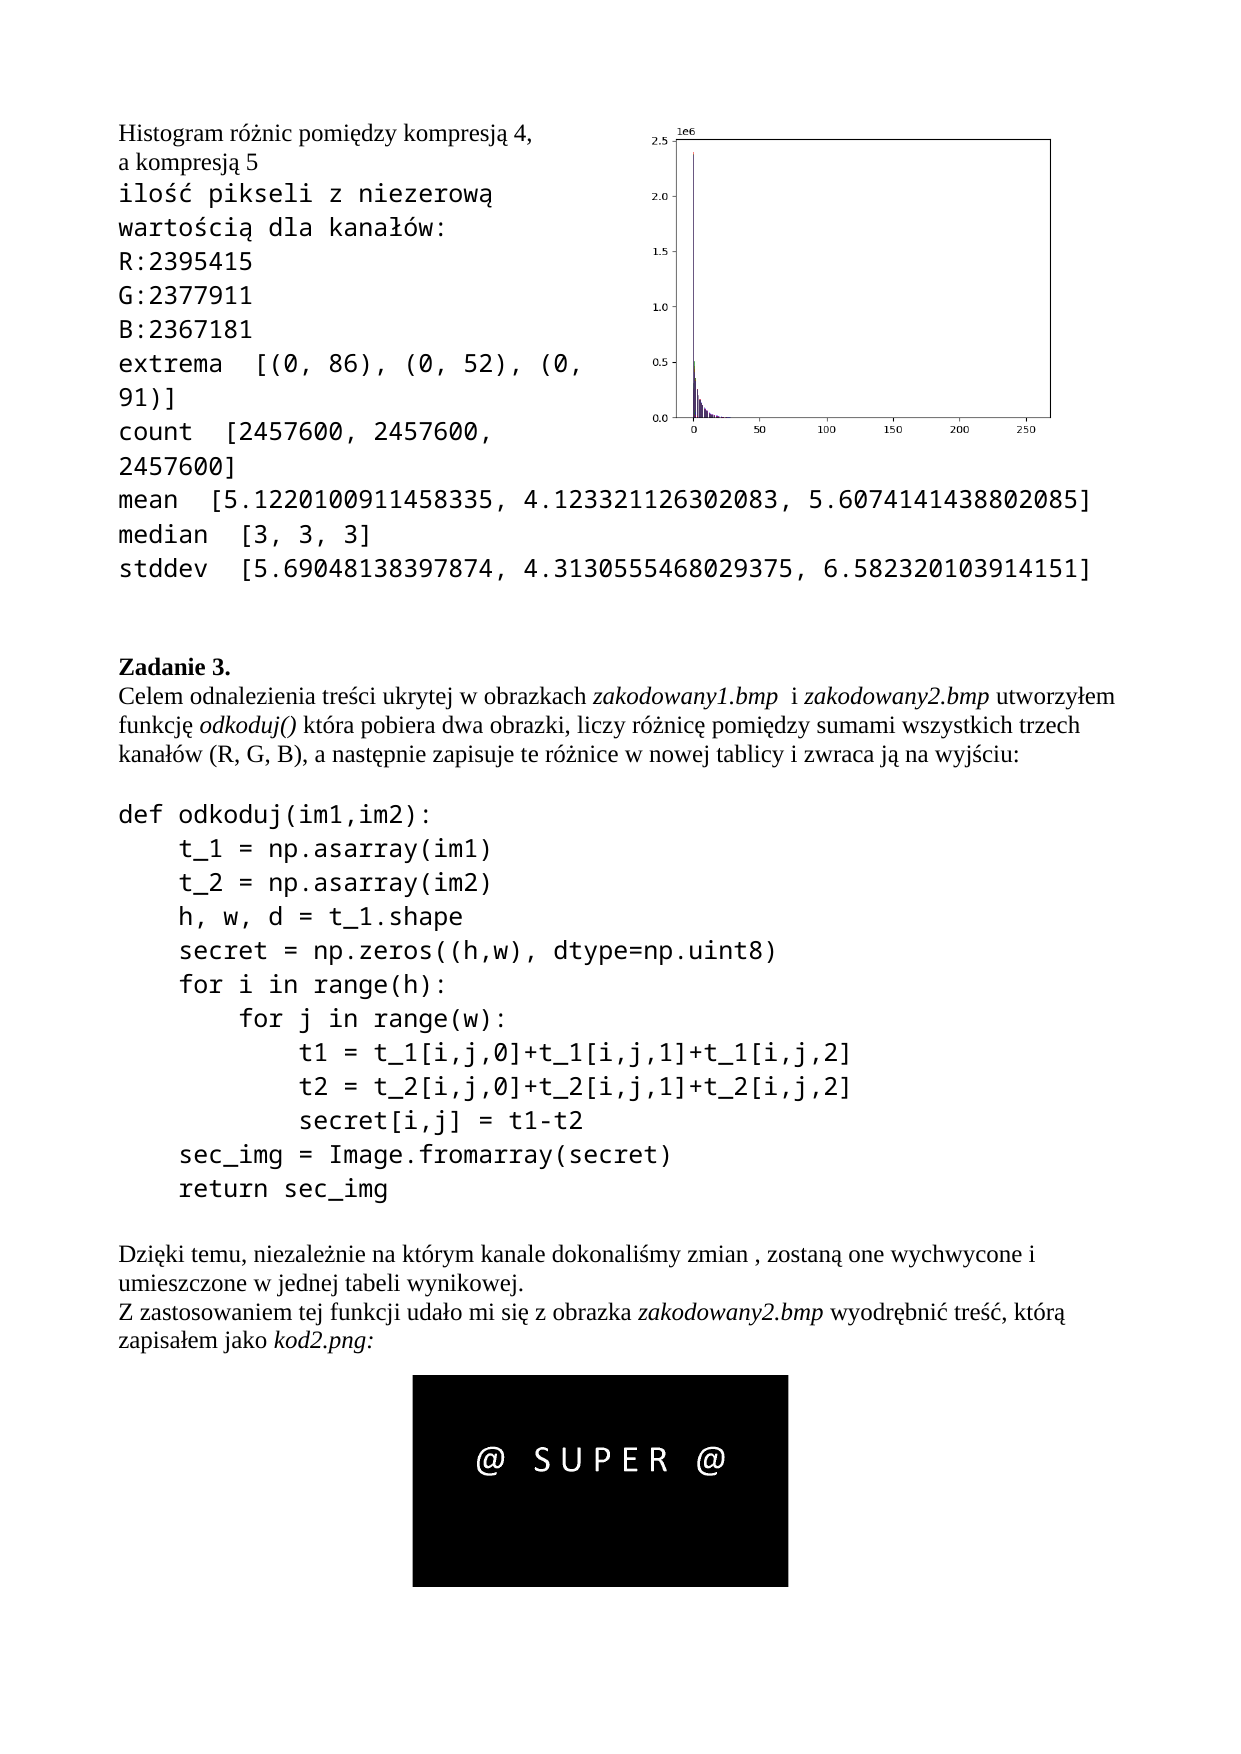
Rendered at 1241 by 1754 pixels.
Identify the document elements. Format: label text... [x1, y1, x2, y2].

text stddev [5.69048138397874, 4.3130555468029375, 6.582320103914151] [118, 550, 1122, 584]
text mean [5.1220100911458335, 4.123321126302083, 5.6074141438802085] [118, 482, 1122, 516]
text for i in range(h): [118, 967, 1122, 1001]
text secret = np.zeros((h,w), dtype=np.uint8) [118, 932, 1122, 967]
text Histogram różnic pomiędzy kompresją 4, a kompresją 5 [118, 118, 615, 176]
text def odkoduj(im1,im2): [118, 796, 1122, 830]
text h, w, d = t_1.shape [118, 898, 1122, 932]
text Zadanie 3. [118, 652, 1122, 681]
text [1098, 244, 1122, 278]
text [1098, 312, 1122, 346]
text extrema [(0, 86), (0, 52), (0, 91)] [118, 346, 615, 414]
picture [412, 1375, 789, 1587]
text [1098, 346, 1122, 414]
text B:2367181 [118, 312, 615, 346]
text Dzięki temu, niezależnie na którym kanale dokonaliśmy zmian , zostaną one wychwycone i umieszczone w jednej tabeli wynikowej. [118, 1239, 1122, 1297]
text t2 = t_2[i,j,0]+t_2[i,j,1]+t_2[i,j,2] [118, 1069, 1122, 1103]
text count [2457600, 2457600, 2457600] [118, 414, 1122, 482]
picture [615, 95, 1098, 457]
text sec_img = Image.fromarray(secret) [118, 1137, 1122, 1171]
text Z zastosowaniem tej funkcji udało mi się z obrazka zakodowany2.bmp wyodrębnić treść, którą zapisałem jako kod2.png: [118, 1297, 1122, 1383]
text secret[i,j] = t1-t2 [118, 1103, 1122, 1137]
text R:2395415 [118, 244, 615, 278]
text [1098, 176, 1122, 244]
text t_2 = np.asarray(im2) [118, 864, 1122, 898]
text ilość pikseli z niezerową wartością dla kanałów: [118, 176, 615, 244]
text t_1 = np.asarray(im1) [118, 830, 1122, 864]
text t1 = t_1[i,j,0]+t_1[i,j,1]+t_1[i,j,2] [118, 1035, 1122, 1069]
text [1098, 278, 1122, 312]
text for j in range(w): [118, 1001, 1122, 1035]
text Celem odnalezienia treści ukrytej w obrazkach zakodowany1.bmp i zakodowany2.bmp utworzyłem funkcję odkoduj() która pobiera dwa obrazki, liczy różnicę pomiędzy sumami wszystkich trzech kanałów (R, G, B), a następnie zapisuje te różnice w nowej tablicy i zwraca ją na wyjściu: [118, 681, 1122, 767]
text G:2377911 [118, 278, 615, 312]
text median [3, 3, 3] [118, 516, 1122, 550]
text return sec_img [118, 1171, 1122, 1205]
text [1098, 118, 1122, 176]
